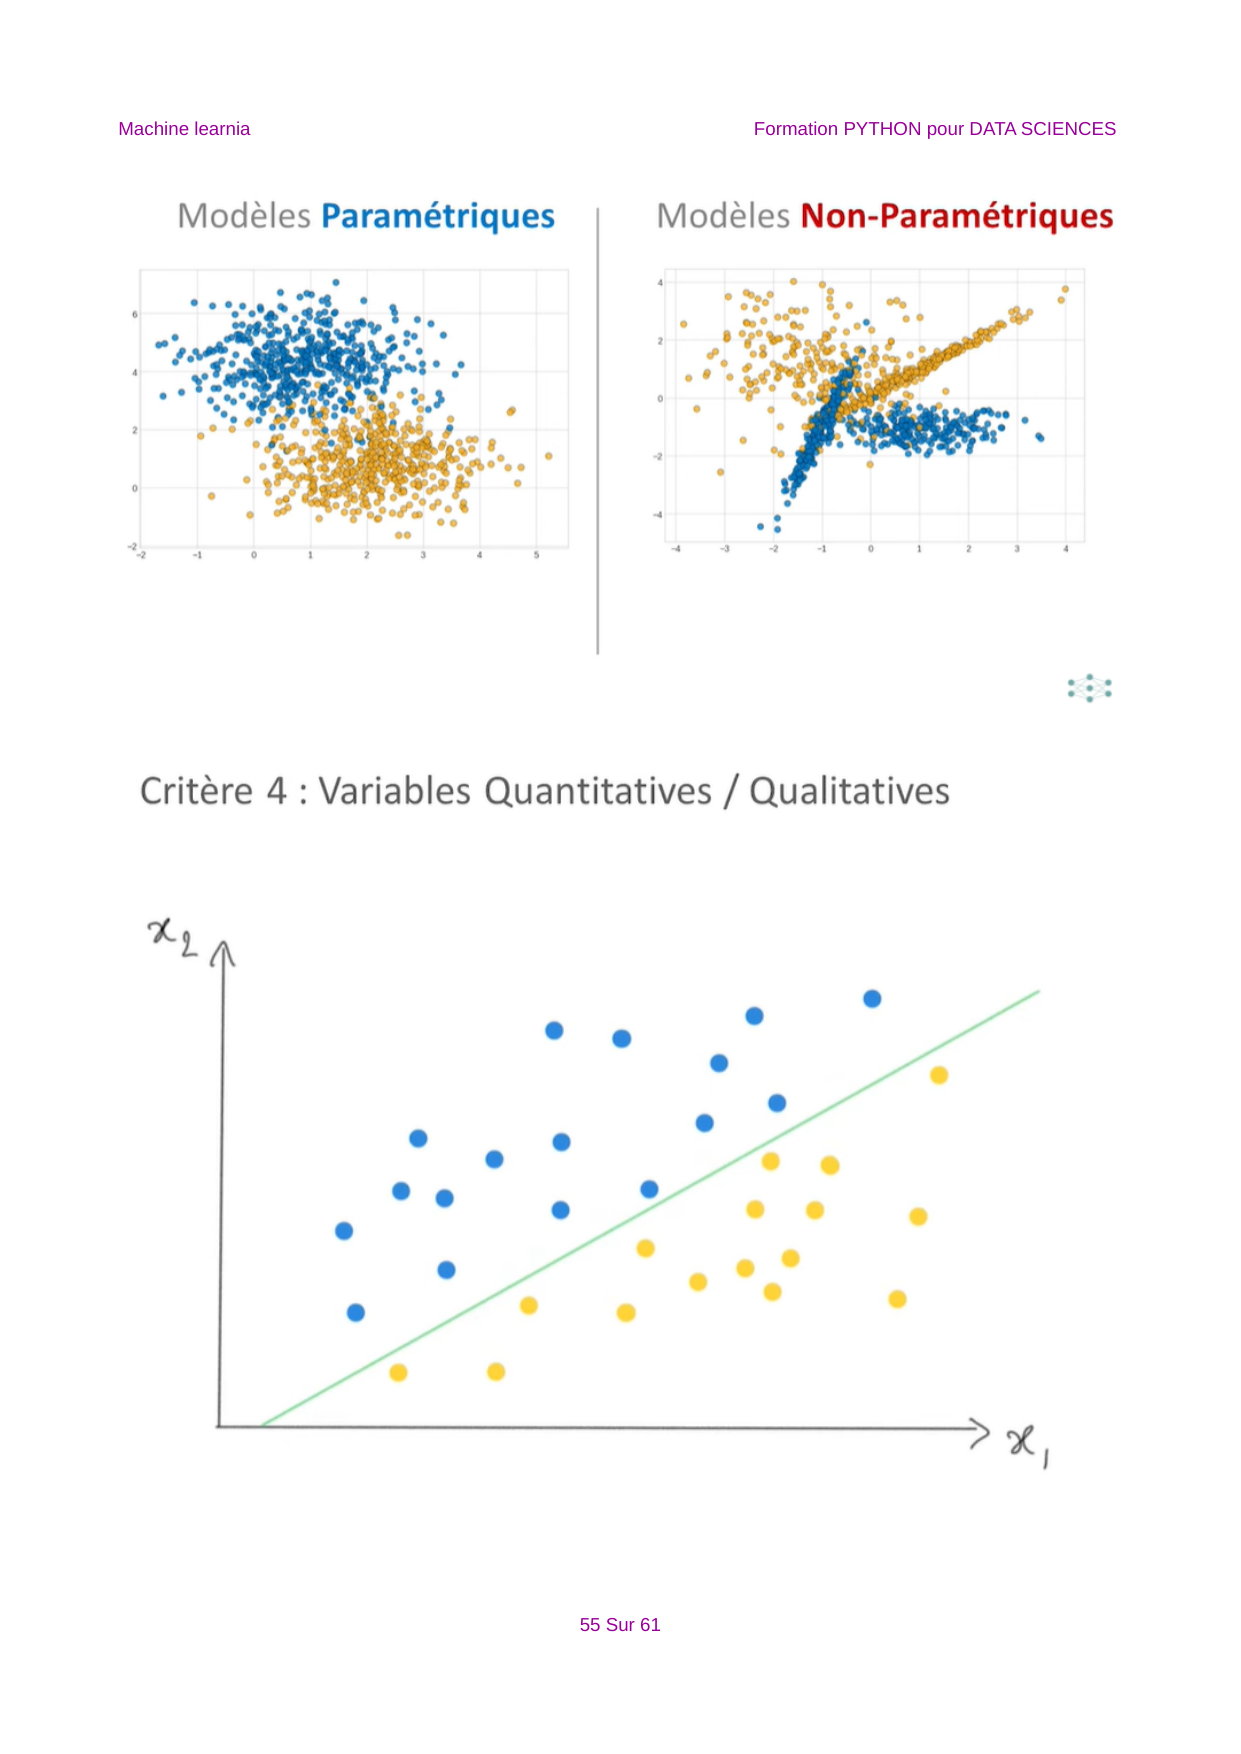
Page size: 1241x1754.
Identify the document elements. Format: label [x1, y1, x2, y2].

picture [118, 884, 1122, 1509]
picture [118, 744, 1122, 857]
picture [118, 169, 1122, 717]
